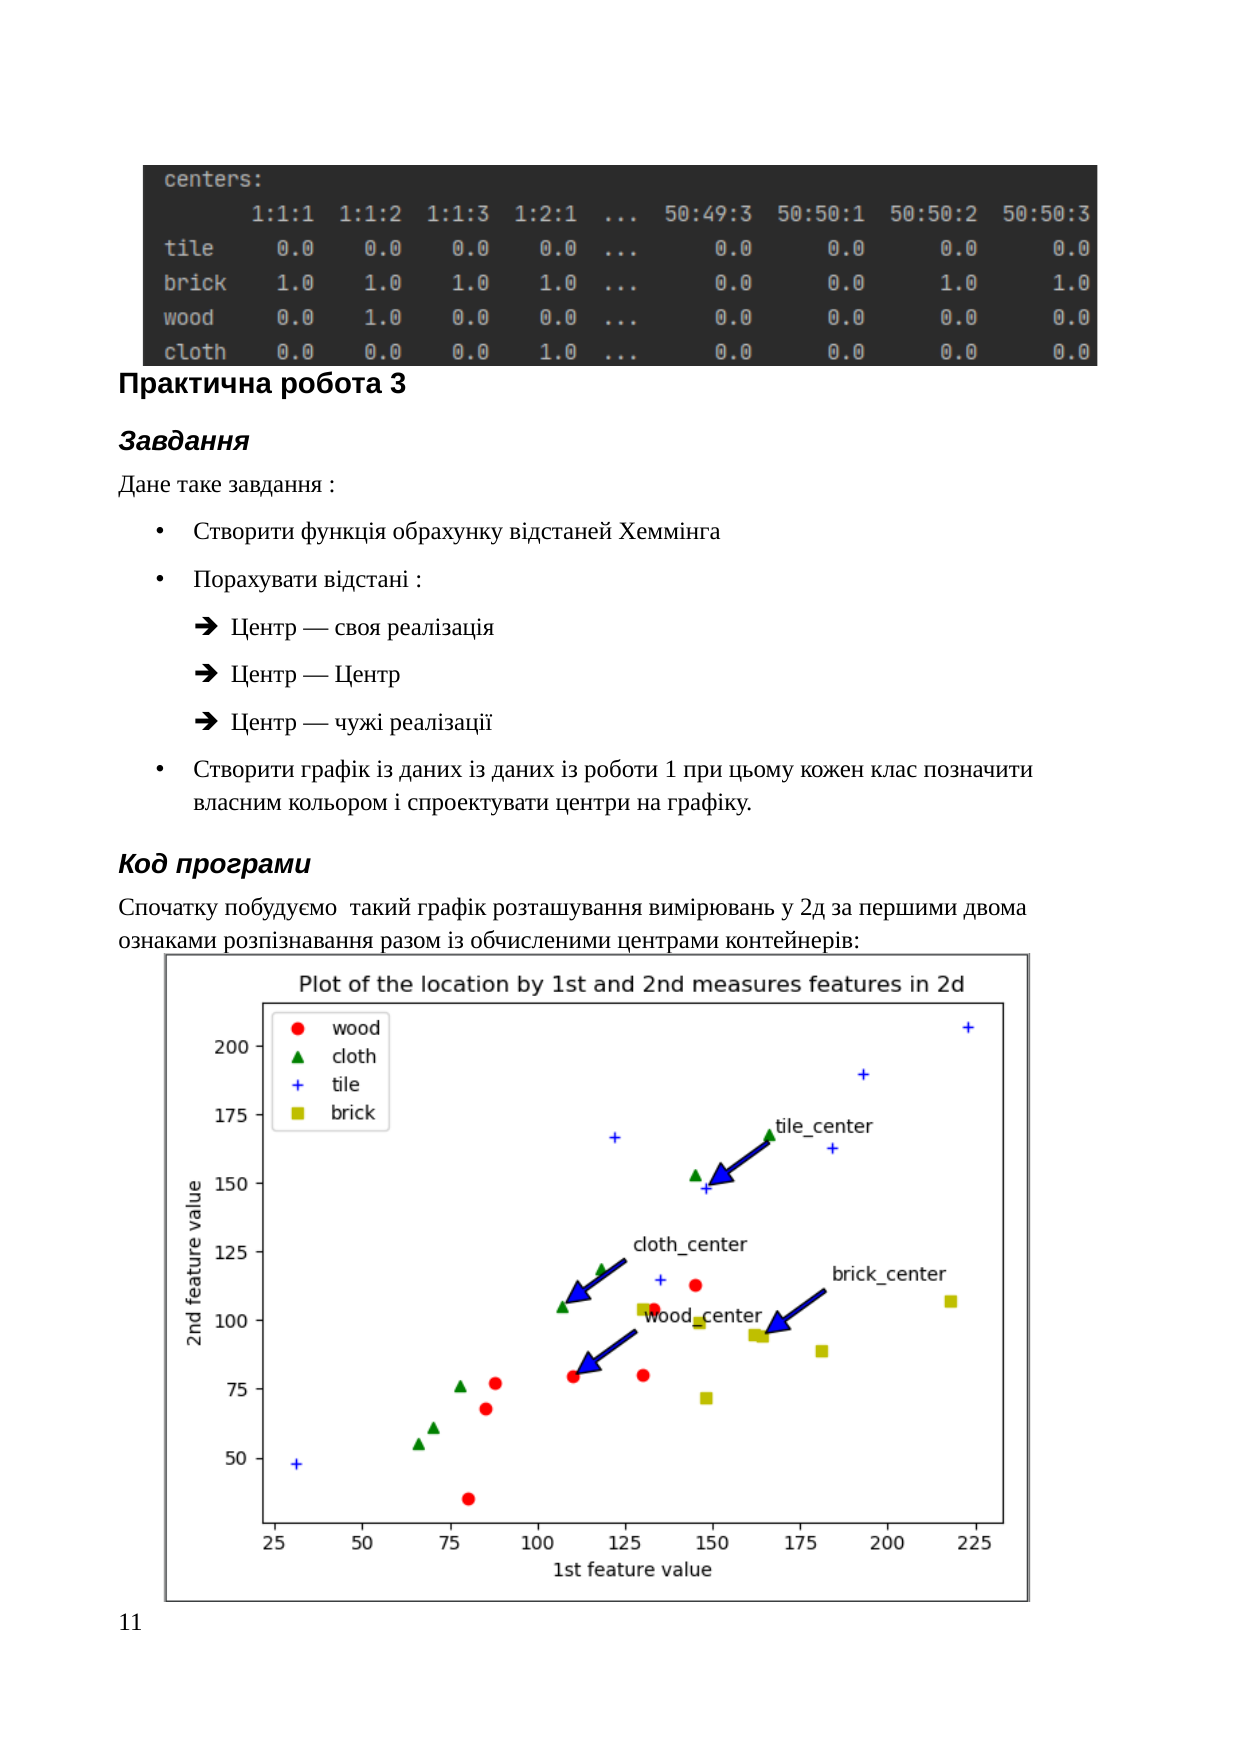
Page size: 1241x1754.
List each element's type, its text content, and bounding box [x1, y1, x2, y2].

text Дане таке завдання : [118, 469, 1122, 498]
list Створити графік із даних із даних із роботи 1 при цьому кожен клас позначити власним кольором і спроектувати центри на графіку. [156, 754, 1122, 816]
picture [142, 165, 1098, 366]
list Центр — своя реалізація [193, 612, 1122, 640]
subtitle Завдання [118, 424, 1122, 456]
picture [163, 953, 1031, 1602]
list Центр — чужі реалізації [193, 707, 1122, 736]
list Порахувати відстані : [156, 564, 1122, 593]
subtitle Код програми [118, 848, 1122, 879]
subtitle Практична робота 3 [118, 180, 1122, 399]
list Створити функція обрахунку відстаней Хеммінга [156, 516, 1122, 545]
text Спочатку побудуємо такий графік розташування вимірювань у 2д за першими двома ознаками розпізнавання разом із обчисленими центрами контейнерів: [118, 892, 1122, 954]
list Центр — Центр [193, 659, 1122, 688]
